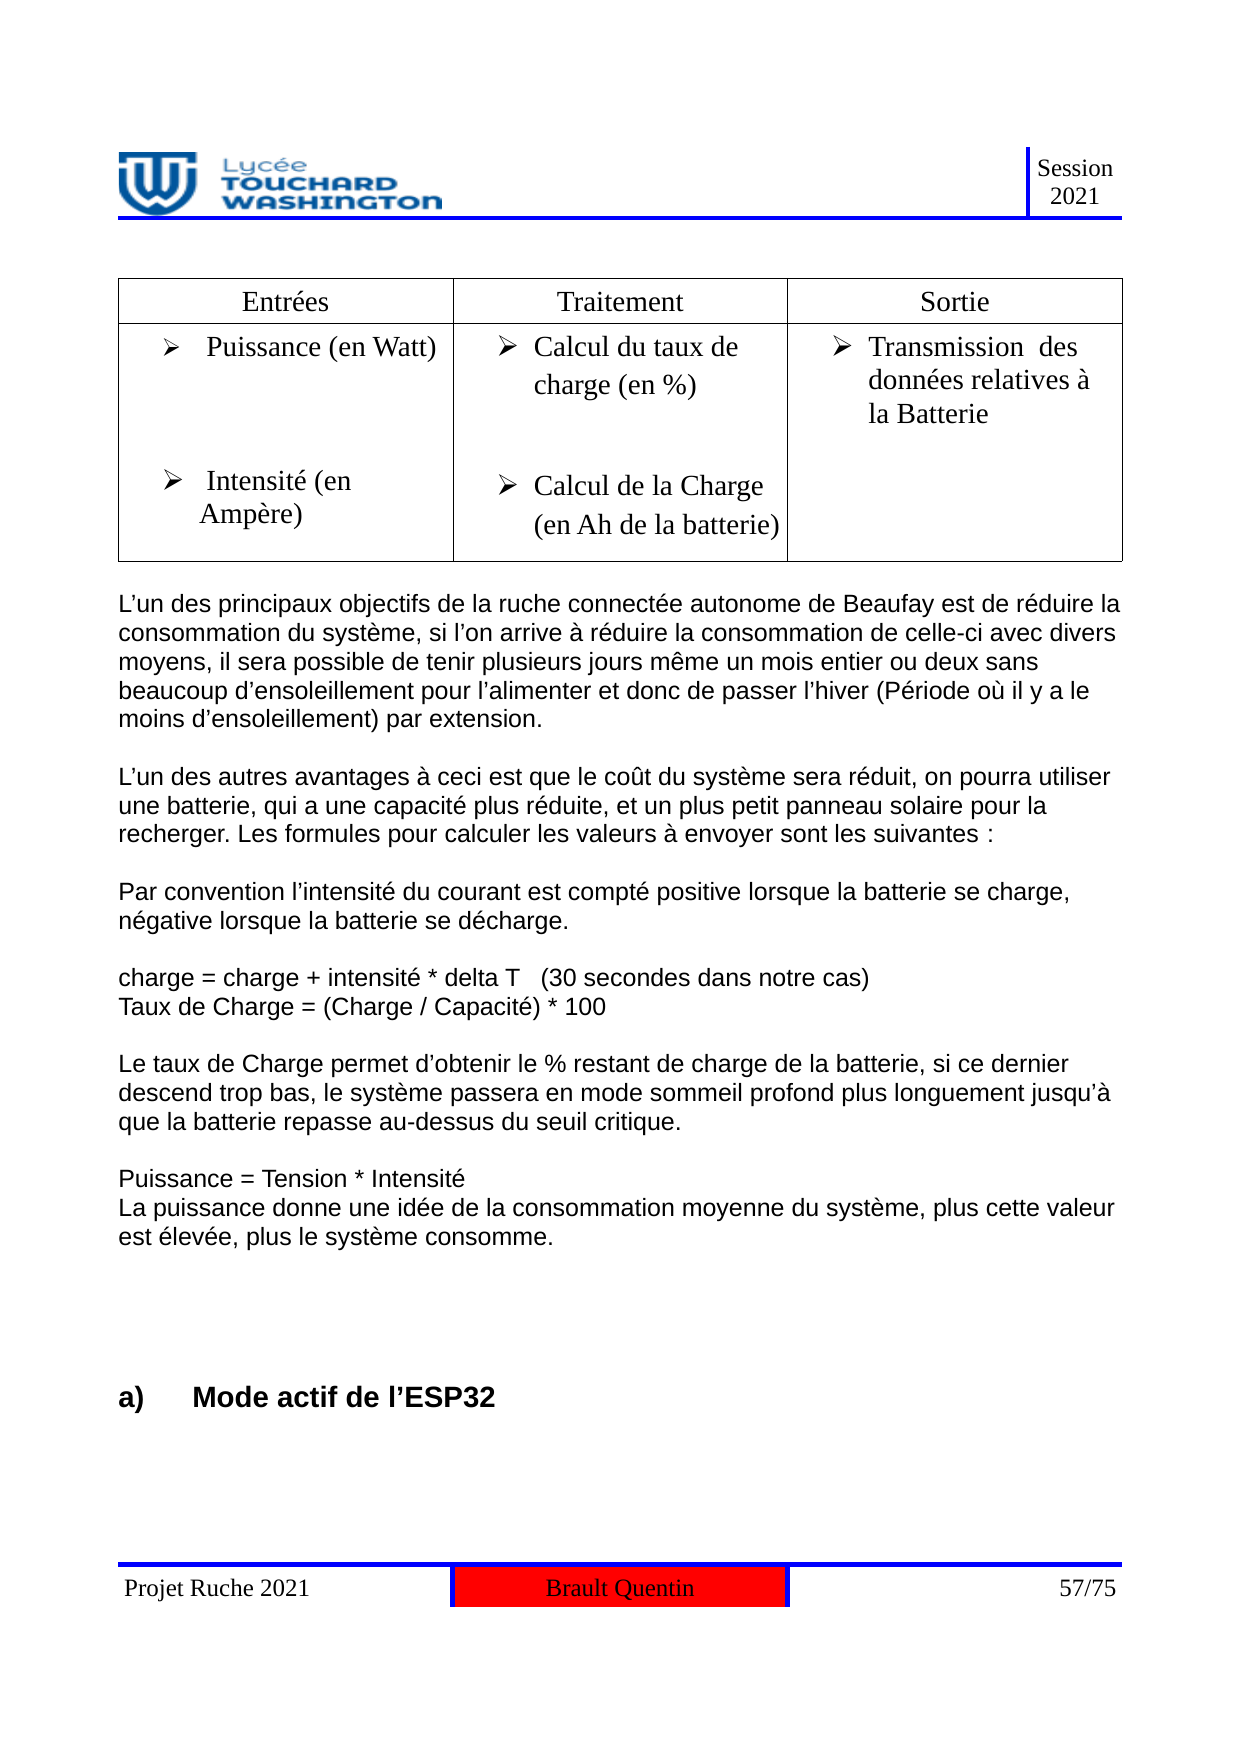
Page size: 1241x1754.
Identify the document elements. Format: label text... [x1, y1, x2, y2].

text L’un des autres avantages à ceci est que le coût du système sera réduit, on pourra utiliser une batterie, qui a une capacité plus réduite, et un plus petit panneau solaire pour la recherger. Les formules pour calculer les valeurs à envoyer sont les suivantes : [118, 733, 1122, 848]
picture [118, 152, 442, 216]
text L’un des principaux objectifs de la ruche connectée autonome de Beaufay est de réduire la consommation du système, si l’on arrive à réduire la consommation de celle-ci avec divers moyens, il sera possible de tenir plusieurs jours même un mois entier ou deux sans beaucoup d’ensoleillement pour l’alimenter et donc de passer l’hiver (Période où il y a le moins d’ensoleillement) par extension. [118, 589, 1122, 733]
table_header Traitement [454, 279, 787, 323]
text Le taux de Charge permet d’obtenir le % restant de charge de la batterie, si ce dernier descend trop bas, le système passera en mode sommeil profond plus longuement jusqu’à que la batterie repasse au-dessus du seuil critique. [118, 1049, 1122, 1136]
table_header Sortie [788, 279, 1122, 323]
text Par convention l’intensité du courant est compté positive lorsque la batterie se charge, négative lorsque la batterie se décharge. [118, 877, 1122, 934]
text Taux de Charge = (Charge / Capacité) * 100 [118, 992, 1122, 1021]
subtitle Mode actif de l’ESP32 [118, 1380, 1122, 1414]
text La puissance donne une idée de la consommation moyenne du système, plus cette valeur est élevée, plus le système consomme. [118, 1193, 1122, 1251]
table_cell Transmission des données relatives à la Batterie [788, 324, 1122, 561]
table_header Entrées [119, 279, 453, 323]
table_cell Calcul du taux de charge (en %) Calcul de la Charge (en Ah de la batterie) [454, 324, 787, 561]
text Puissance = Tension * Intensité [118, 1164, 1122, 1193]
table_cell Puissance (en Watt) Intensité (en Ampère) [119, 324, 453, 561]
text charge = charge + intensité * delta T (30 secondes dans notre cas) [118, 963, 1122, 992]
